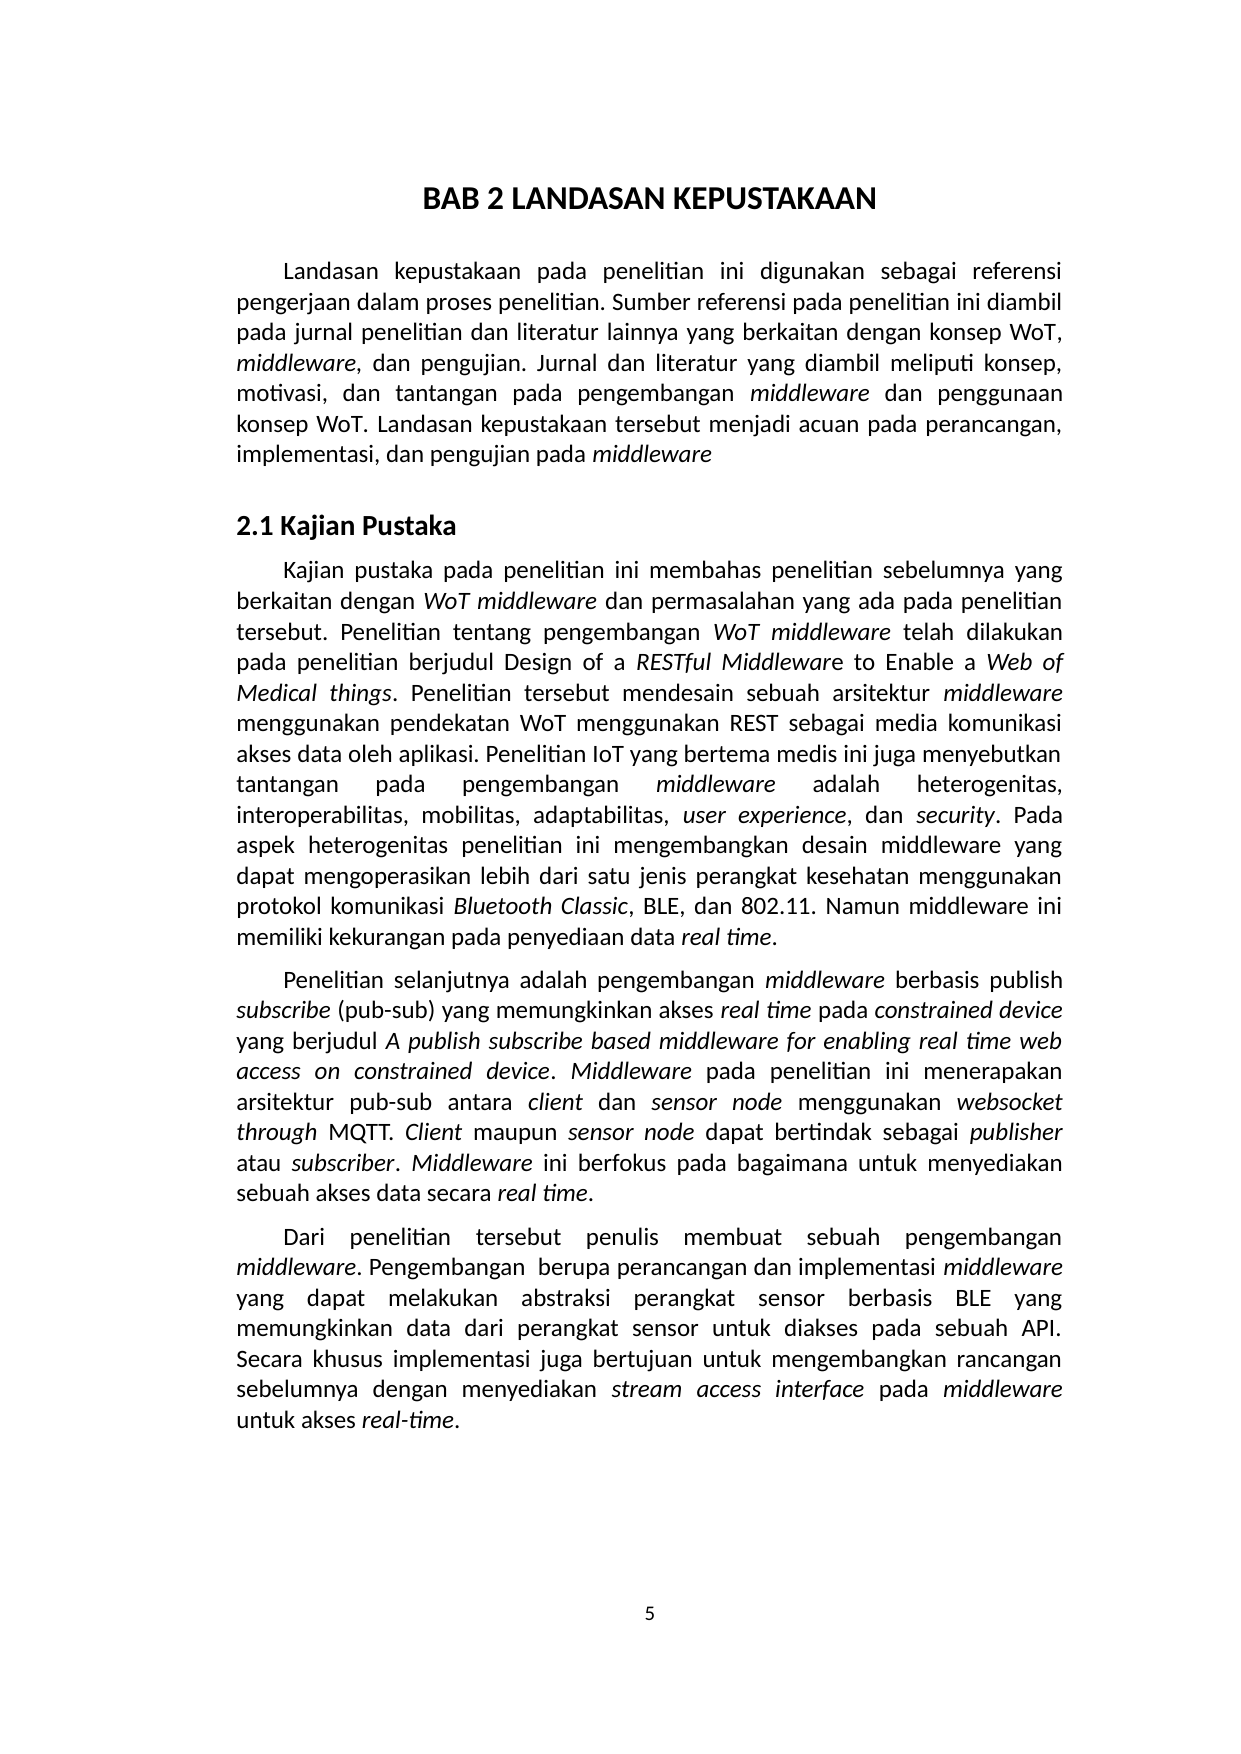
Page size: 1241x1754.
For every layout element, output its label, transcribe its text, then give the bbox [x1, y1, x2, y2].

text Penelitian selanjutnya adalah pengembangan middleware berbasis publish subscribe (pub-sub) yang memungkinkan akses real time pada constrained device yang berjudul A publish subscribe based middleware for enabling real time web access on constrained device. Middleware pada penelitian ini menerapakan arsitektur pub-sub antara client dan sensor node menggunakan websocket through MQTT. Client maupun sensor node dapat bertindak sebagai publisher atau subscriber. Middleware ini berfokus pada bagaimana untuk menyediakan sebuah akses data secara real time. [236, 964, 1063, 1208]
subtitle LANDASAN KEPUSTAKAAN [236, 177, 1063, 218]
subtitle Kajian Pustaka [236, 507, 1063, 542]
text Kajian pustaka pada penelitian ini membahas penelitian sebelumnya yang berkaitan dengan WoT middleware dan permasalahan yang ada pada penelitian tersebut. Penelitian tentang pengembangan WoT middleware telah dilakukan pada penelitian berjudul Design of a RESTful Middleware to Enable a Web of Medical things. Penelitian tersebut mendesain sebuah arsitektur middleware menggunakan pendekatan WoT menggunakan REST sebagai media komunikasi akses data oleh aplikasi. Penelitian IoT yang bertema medis ini juga menyebutkan tantangan pada pengembangan middleware adalah heterogenitas, interoperabilitas, mobilitas, adaptabilitas, user experience, dan security. Pada aspek heterogenitas penelitian ini mengembangkan desain middleware yang dapat mengoperasikan lebih dari satu jenis perangkat kesehatan menggunakan protokol komunikasi Bluetooth Classic, BLE, dan 802.11. Namun middleware ini memiliki kekurangan pada penyediaan data real time. [236, 555, 1063, 951]
text Dari penelitian tersebut penulis membuat sebuah pengembangan middleware. Pengembangan berupa perancangan dan implementasi middleware yang dapat melakukan abstraksi perangkat sensor berbasis BLE yang memungkinkan data dari perangkat sensor untuk diakses pada sebuah API. Secara khusus implementasi juga bertujuan untuk mengembangkan rancangan sebelumnya dengan menyediakan stream access interface pada middleware untuk akses real-time. [236, 1221, 1063, 1434]
text Landasan kepustakaan pada penelitian ini digunakan sebagai referensi pengerjaan dalam proses penelitian. Sumber referensi pada penelitian ini diambil pada jurnal penelitian dan literatur lainnya yang berkaitan dengan konsep WoT, middleware, dan pengujian. Jurnal dan literatur yang diambil meliputi konsep, motivasi, dan tantangan pada pengembangan middleware dan penggunaan konsep WoT. Landasan kepustakaan tersebut menjadi acuan pada perancangan, implementasi, dan pengujian pada middleware [236, 255, 1063, 469]
